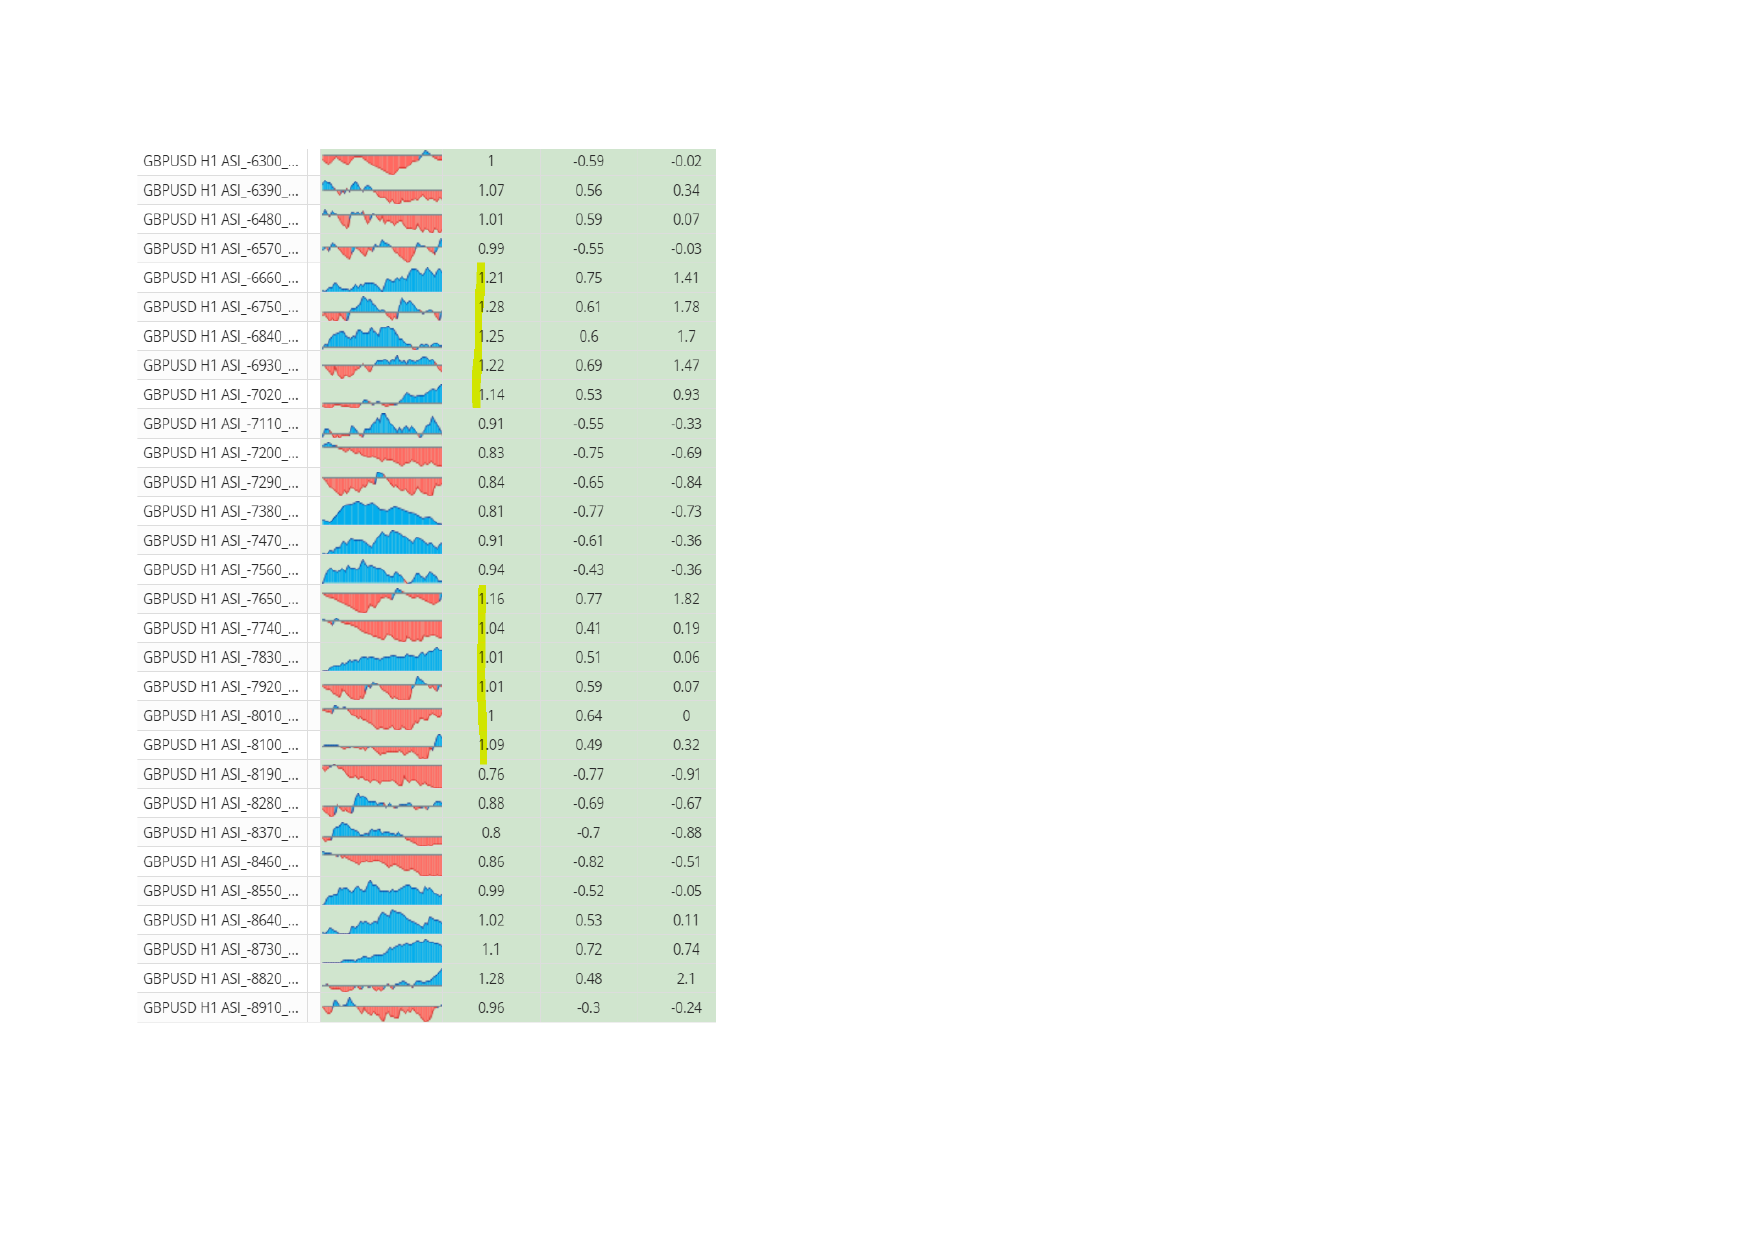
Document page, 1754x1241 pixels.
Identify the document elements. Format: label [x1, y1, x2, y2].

picture [137, 149, 716, 1023]
